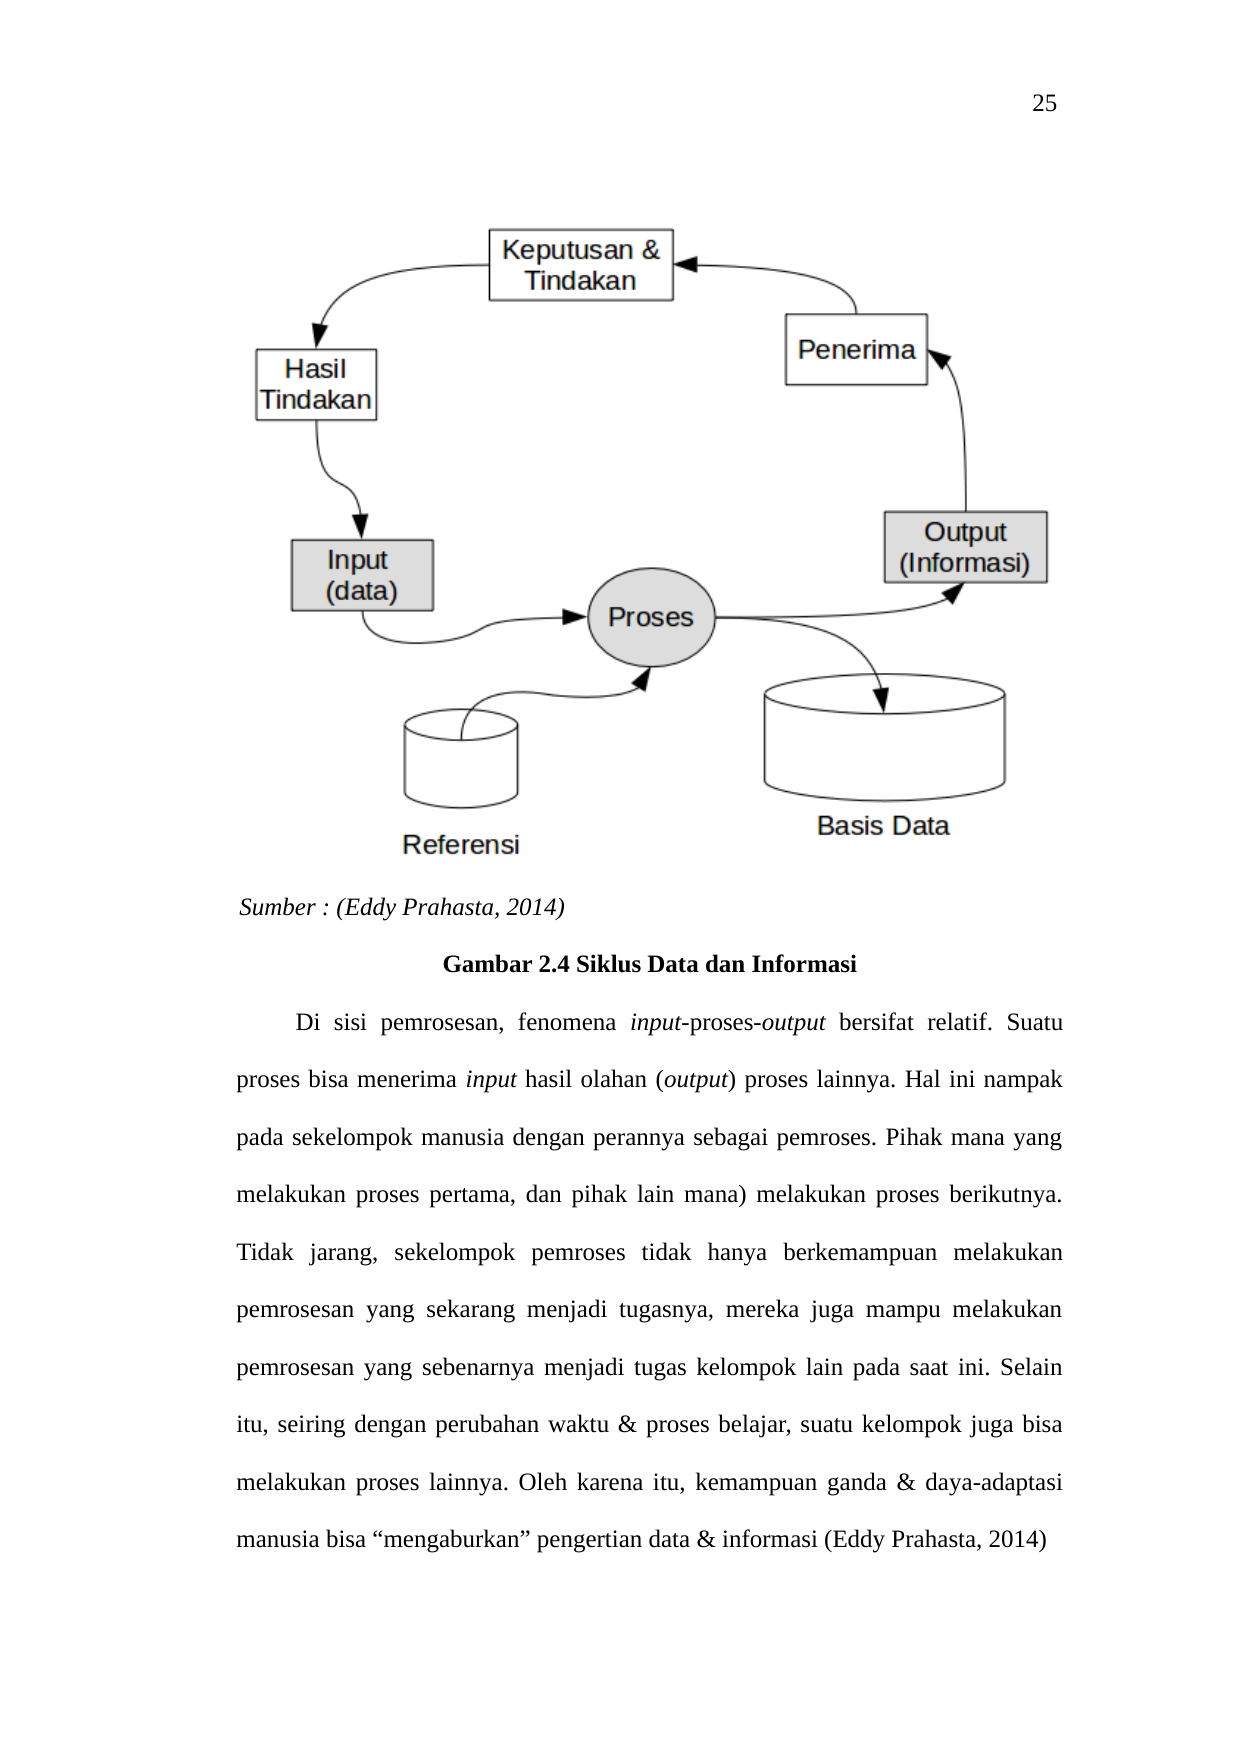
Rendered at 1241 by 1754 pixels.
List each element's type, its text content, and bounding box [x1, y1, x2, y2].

picture [239, 221, 1061, 863]
text Sumber : (Eddy Prahasta, 2014) [239, 863, 1060, 920]
text Di sisi pemrosesan, fenomena input-proses-output bersifat relatif. Suatu proses bisa menerima input hasil olahan (output) proses lainnya. Hal ini nampak pada sekelompok manusia dengan perannya sebagai pemroses. Pihak mana yang melakukan proses pertama, dan pihak lain mana) melakukan proses berikutnya. Tidak jarang, sekelompok pemroses tidak hanya berkemampuan melakukan pemrosesan yang sekarang menjadi tugasnya, mereka juga mampu melakukan pemrosesan yang sebenarnya menjadi tugas kelompok lain pada saat ini. Selain itu, seiring dengan perubahan waktu & proses belajar, suatu kelompok juga bisa melakukan proses lainnya. Oleh karena itu, kemampuan ganda & daya-adaptasi manusia bisa “mengaburkan” pengertian data & informasi (Eddy Prahasta, 2014) [236, 1007, 1063, 1553]
text Gambar 2.4 Siklus Data dan Informasi [239, 949, 1060, 978]
